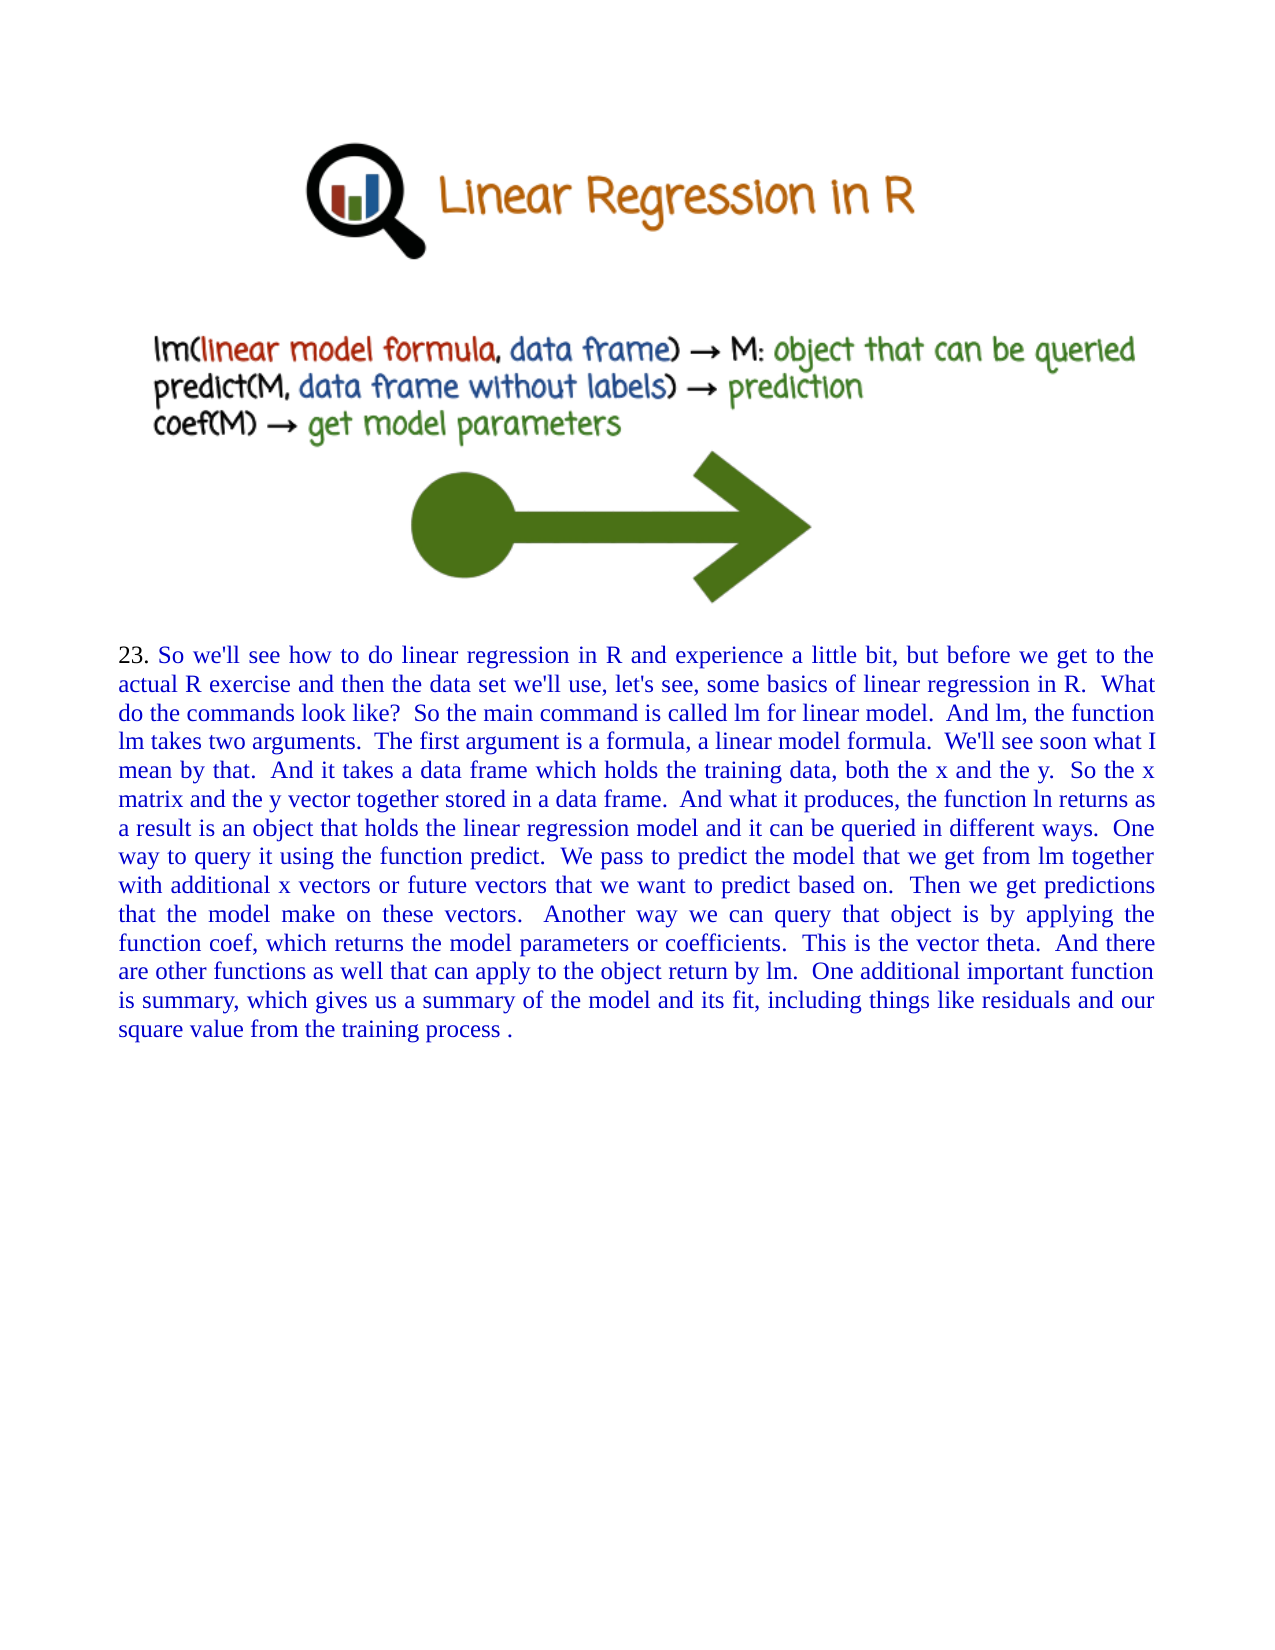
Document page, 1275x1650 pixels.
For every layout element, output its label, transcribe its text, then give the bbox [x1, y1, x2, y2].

text 23. So we'll see how to do linear regression in R and experience a little bit, but before we get to the actual R exercise and then the data set we'll use, let's see, some basics of linear regression in R. What do the commands look like? So the main command is called lm for linear model. And lm, the function lm takes two arguments. The first argument is a formula, a linear model formula. We'll see soon what I mean by that. And it takes a data frame which holds the training data, both the x and the y. So the x matrix and the y vector together stored in a data frame. And what it produces, the function ln returns as a result is an object that holds the linear regression model and it can be queried in different ways. One way to query it using the function predict. We pass to predict the model that we get from lm together with additional x vectors or future vectors that we want to predict based on. Then we get predictions that the model make on these vectors. Another way we can query that object is by applying the function coef, which returns the model parameters or coefficients. This is the vector theta. And there are other functions as well that can apply to the object return by lm. One additional important function is summary, which gives us a summary of the model and its fit, including things like residuals and our square value from the training process . [118, 640, 1157, 1043]
picture [118, 118, 1157, 612]
